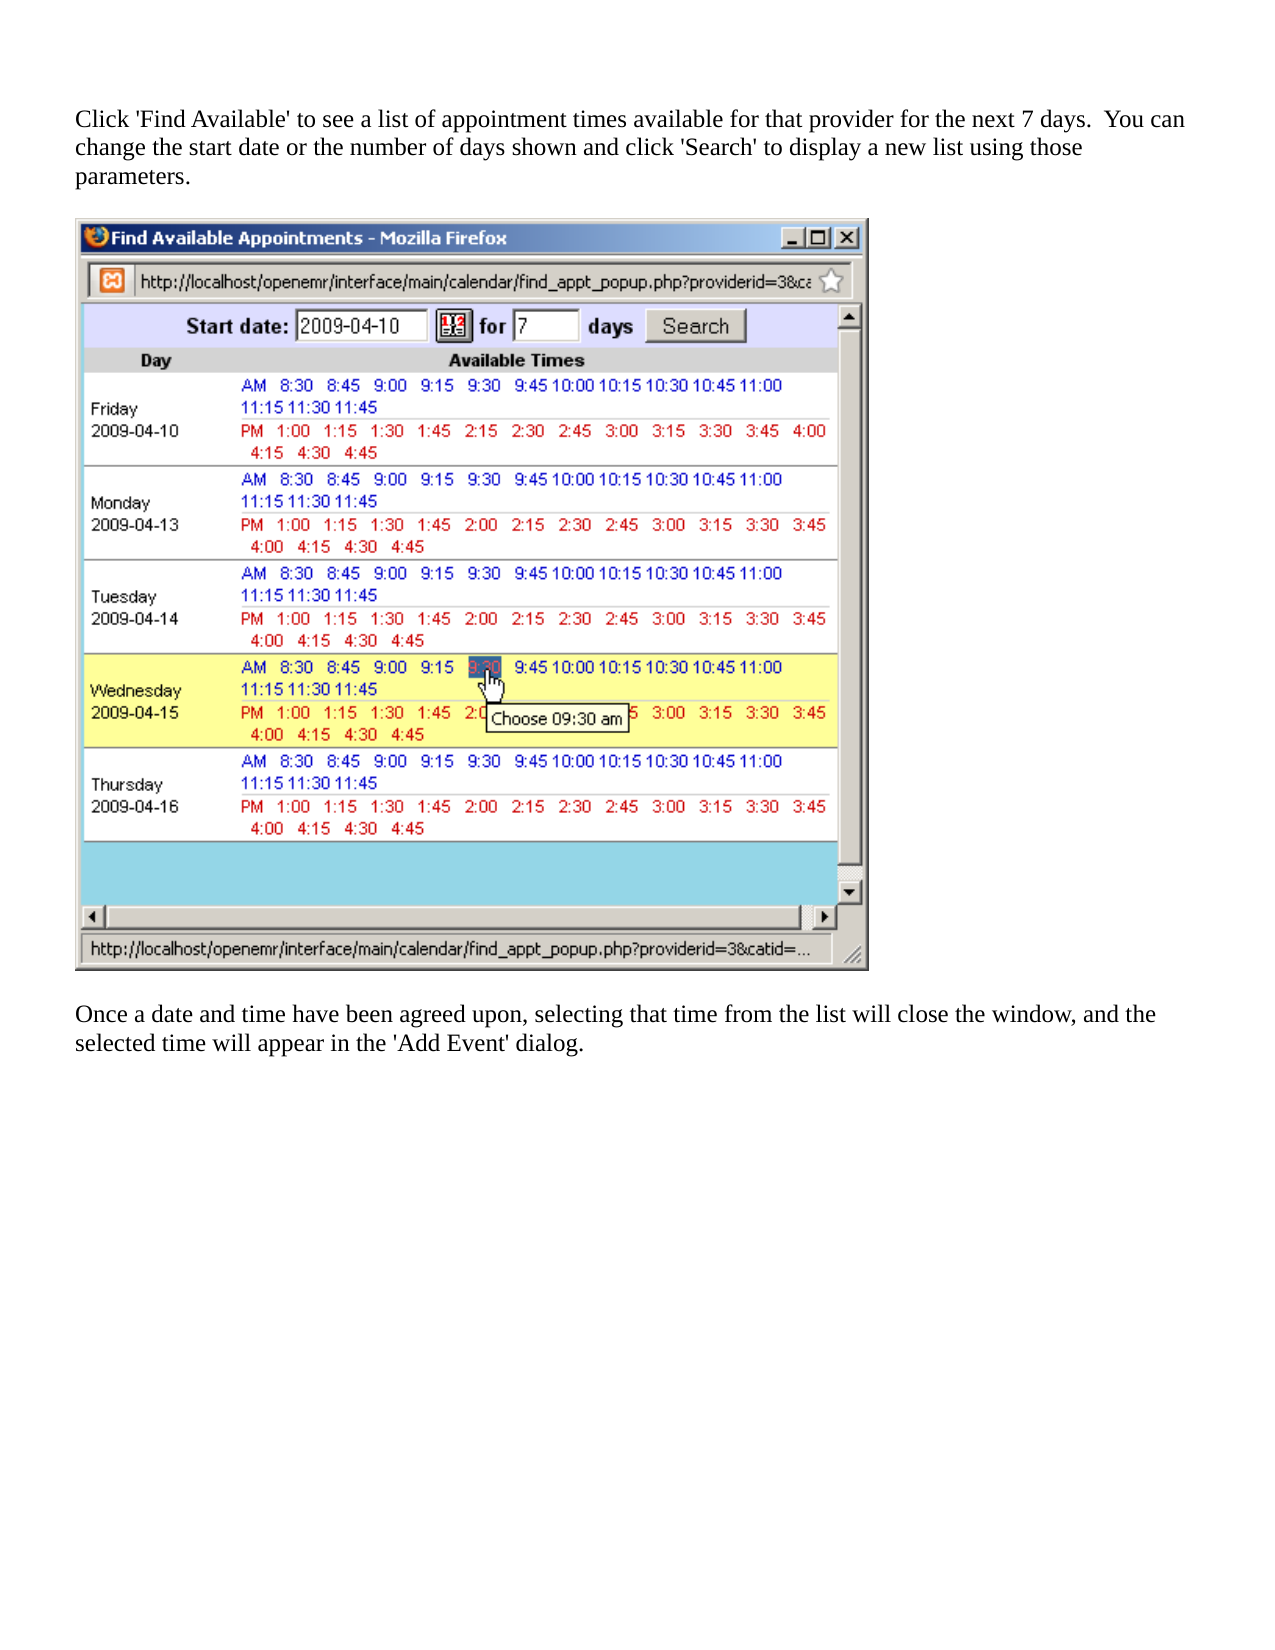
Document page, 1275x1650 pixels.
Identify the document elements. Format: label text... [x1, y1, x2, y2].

picture [75, 218, 869, 971]
text Once a date and time have been agreed upon, selecting that time from the list will close the window, and the selected time will appear in the 'Add Event' dialog. [75, 999, 1200, 1057]
text Click 'Find Available' to see a list of appointment times available for that provider for the next 7 days. You can change the start date or the number of days shown and click 'Search' to display a new list using those parameters. [75, 104, 1200, 190]
